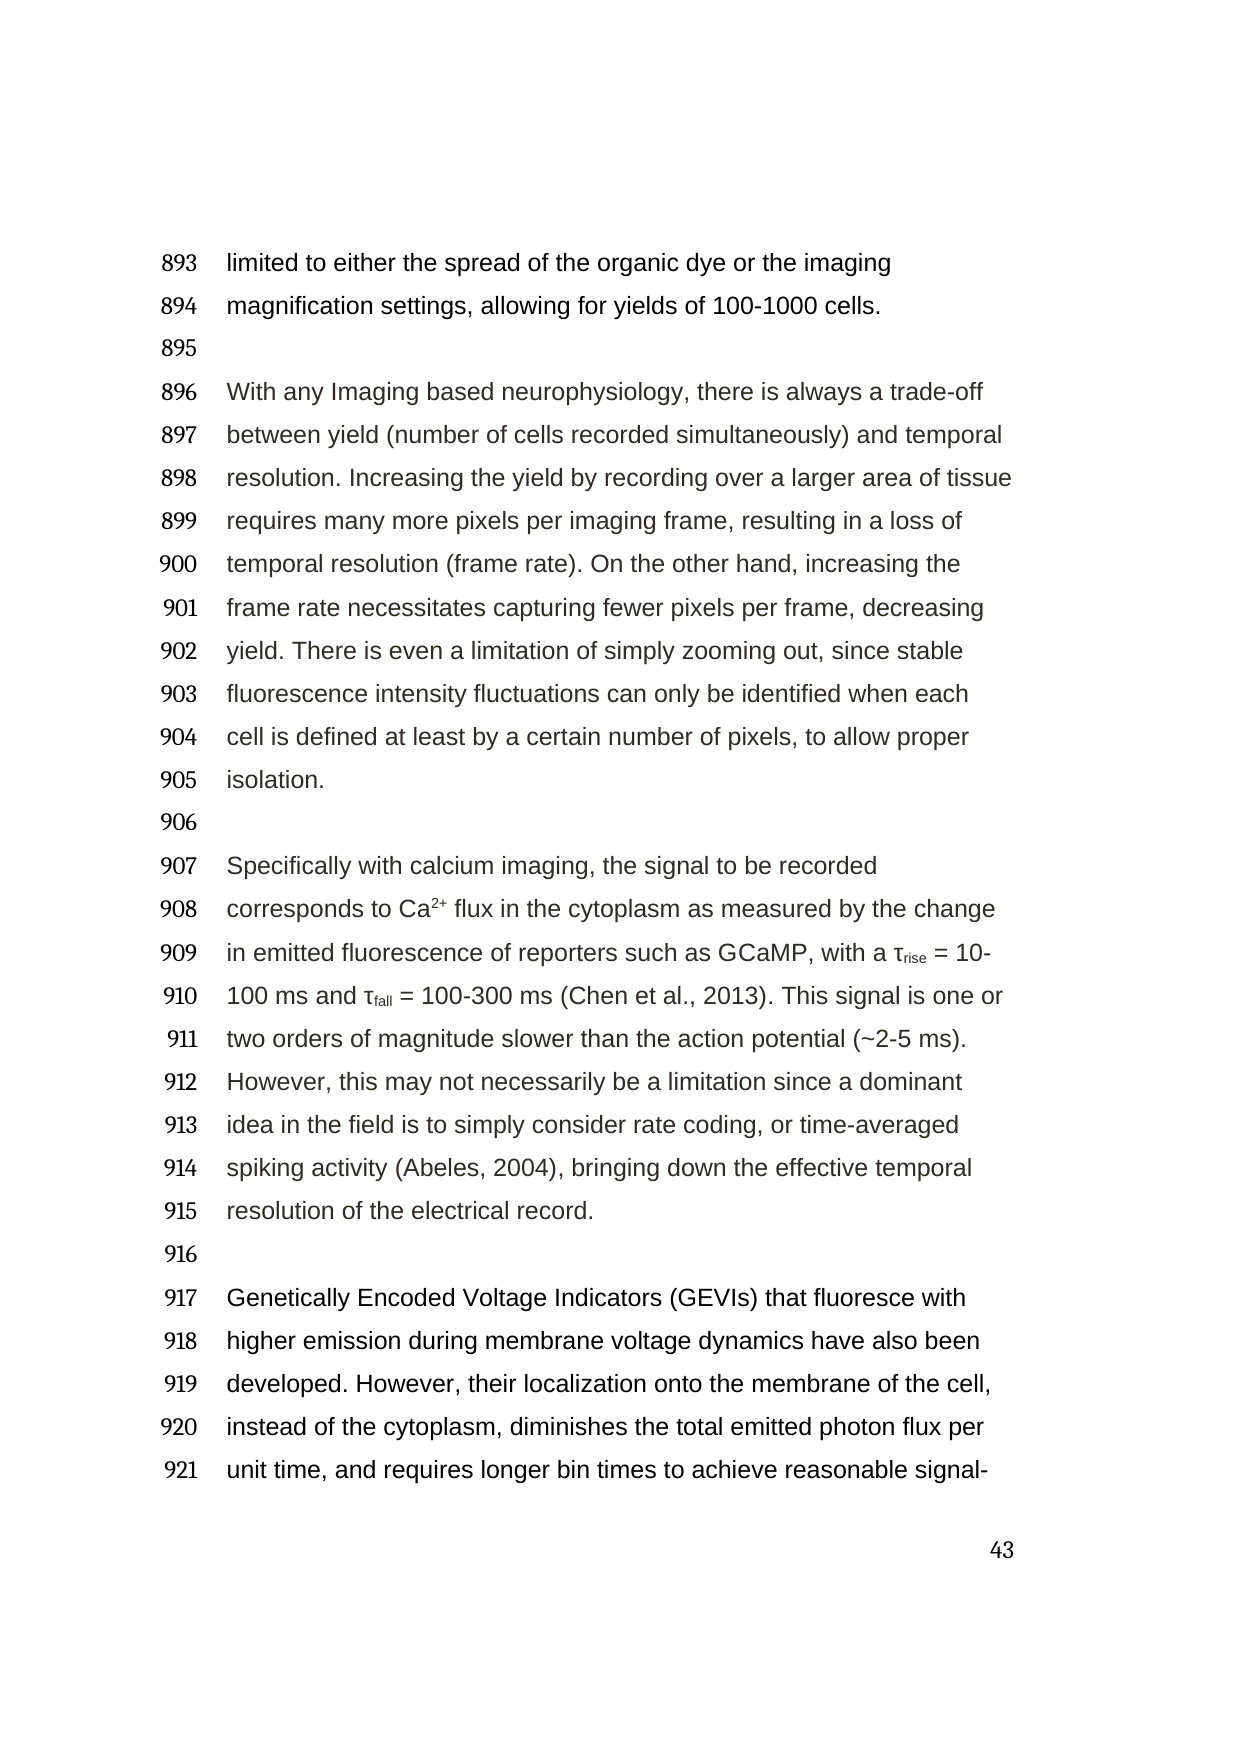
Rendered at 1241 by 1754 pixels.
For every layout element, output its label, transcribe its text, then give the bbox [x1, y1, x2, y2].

text limited to either the spread of the organic dye or the imaging magnification settings, allowing for yields of 100-1000 cells. [226, 248, 1014, 319]
text Genetically Encoded Voltage Indicators (GEVIs) that fluoresce with higher emission during membrane voltage dynamics have also been developed. However, their localization onto the membrane of the cell, instead of the cytoplasm, diminishes the total emitted photon flux per unit time, and requires longer bin times to achieve reasonable signal- [226, 1283, 1014, 1484]
text Specifically with calcium imaging, the signal to be recorded corresponds to Ca2+ flux in the cytoplasm as measured by the change in emitted fluorescence of reporters such as GCaMP, with a τrise = 10-100 ms and τfall = 100-300 ms (Chen et al., 2013)⁠. This signal is one or two orders of magnitude slower than the action potential (~2-5 ms). However, this may not necessarily be a limitation since a dominant idea in the field is to simply consider rate coding, or time-averaged spiking activity (Abeles, 2004)⁠, bringing down the effective temporal resolution of the electrical record. [226, 851, 1014, 1225]
text With any Imaging based neurophysiology, there is always a trade-off between yield (number of cells recorded simultaneously) and temporal resolution. Increasing the yield by recording over a larger area of tissue requires many more pixels per imaging frame, resulting in a loss of temporal resolution (frame rate). On the other hand, increasing the frame rate necessitates capturing fewer pixels per frame, decreasing yield. There is even a limitation of simply zooming out, since stable fluorescence intensity fluctuations can only be identified when each cell is defined at least by a certain number of pixels, to allow proper isolation. [226, 377, 1014, 794]
